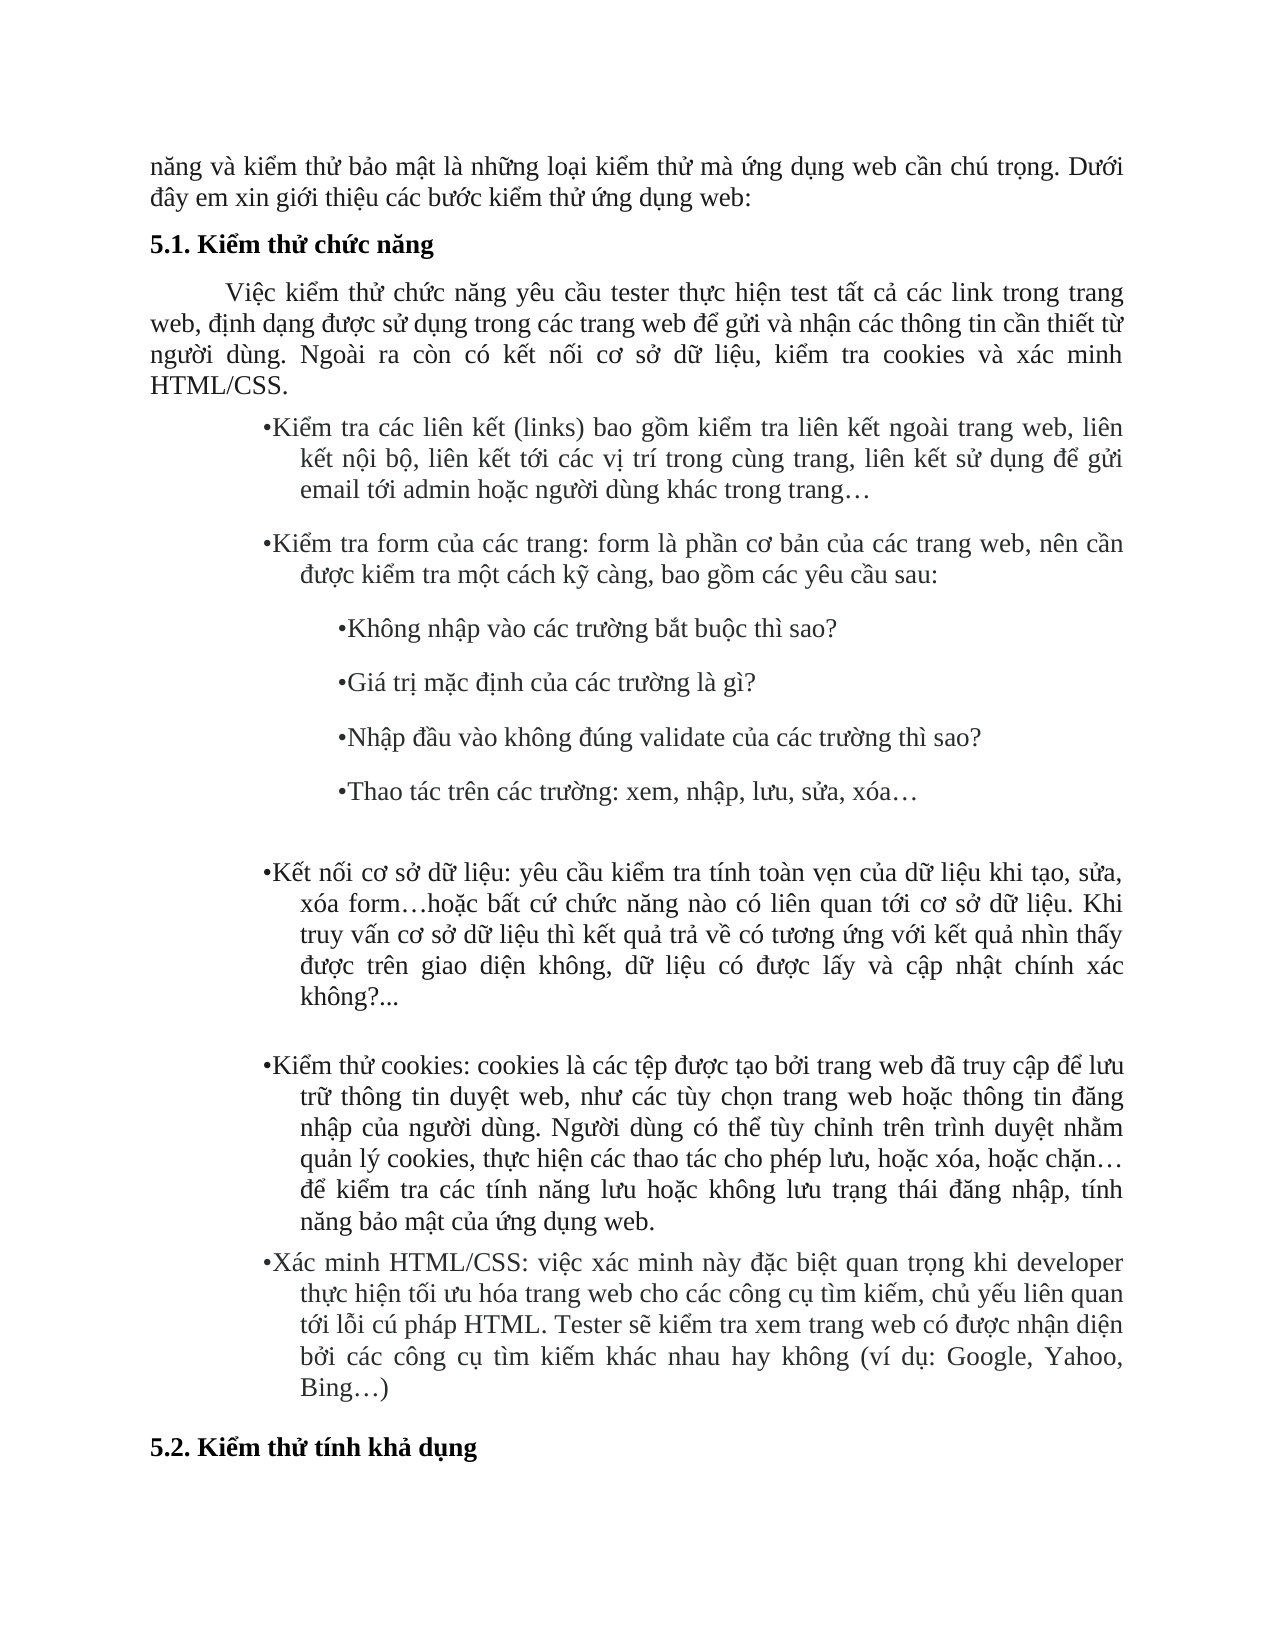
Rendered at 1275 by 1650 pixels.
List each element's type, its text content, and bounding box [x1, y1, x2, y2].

text 5.1. Kiểm thử chức năng [150, 228, 1125, 260]
list Thao tác trên các trường: xem, nhập, lưu, sửa, xóa… [337, 775, 1125, 806]
text 5.2. Kiểm thử tính khả dụng [150, 1431, 1125, 1462]
text năng và kiểm thử bảo mật là những loại kiểm thử mà ứng dụng web cần chú trọng. Dưới đây em xin giới thiệu các bước kiểm thử ứng dụng web: [150, 150, 1125, 212]
list Kiểm tra các liên kết (links) bao gồm kiểm tra liên kết ngoài trang web, liên kết nội bộ, liên kết tới các vị trí trong cùng trang, liên kết sử dụng để gửi email tới admin hoặc người dùng khác trong trang… [262, 411, 1125, 504]
text Việc kiểm thử chức năng yêu cầu tester thực hiện test tất cả các link trong trang web, định dạng được sử dụng trong các trang web để gửi và nhận các thông tin cần thiết từ người dùng. Ngoài ra còn có kết nối cơ sở dữ liệu, kiểm tra cookies và xác minh HTML/CSS. [150, 276, 1125, 401]
list Giá trị mặc định của các trường là gì? [337, 667, 1125, 698]
list Xác minh HTML/CSS: việc xác minh này đặc biệt quan trọng khi developer thực hiện tối ưu hóa trang web cho các công cụ tìm kiếm, chủ yếu liên quan tới lỗi cú pháp HTML. Tester sẽ kiểm tra xem trang web có được nhận diện bởi các công cụ tìm kiếm khác nhau hay không (ví dụ: Google, Yahoo, Bing…) [262, 1246, 1125, 1402]
list Kết nối cơ sở dữ liệu: yêu cầu kiểm tra tính toàn vẹn của dữ liệu khi tạo, sửa, xóa form…hoặc bất cứ chức năng nào có liên quan tới cơ sở dữ liệu. Khi truy vấn cơ sở dữ liệu thì kết quả trả về có tương ứng với kết quả nhìn thấy được trên giao diện không, dữ liệu có được lấy và cập nhật chính xác không?... [262, 856, 1125, 1012]
list Nhập đầu vào không đúng validate của các trường thì sao? [337, 721, 1125, 752]
list Kiểm thử cookies: cookies là các tệp được tạo bởi trang web đã truy cập để lưu trữ thông tin duyệt web, như các tùy chọn trang web hoặc thông tin đăng nhập của người dùng. Người dùng có thể tùy chỉnh trên trình duyệt nhằm quản lý cookies, thực hiện các thao tác cho phép lưu, hoặc xóa, hoặc chặn…để kiểm tra các tính năng lưu hoặc không lưu trạng thái đăng nhập, tính năng bảo mật của ứng dụng web. [262, 1049, 1125, 1236]
list Kiểm tra form của các trang: form là phần cơ bản của các trang web, nên cần được kiểm tra một cách kỹ càng, bao gồm các yêu cầu sau: [262, 527, 1125, 589]
list Không nhập vào các trường bắt buộc thì sao? [337, 612, 1125, 644]
